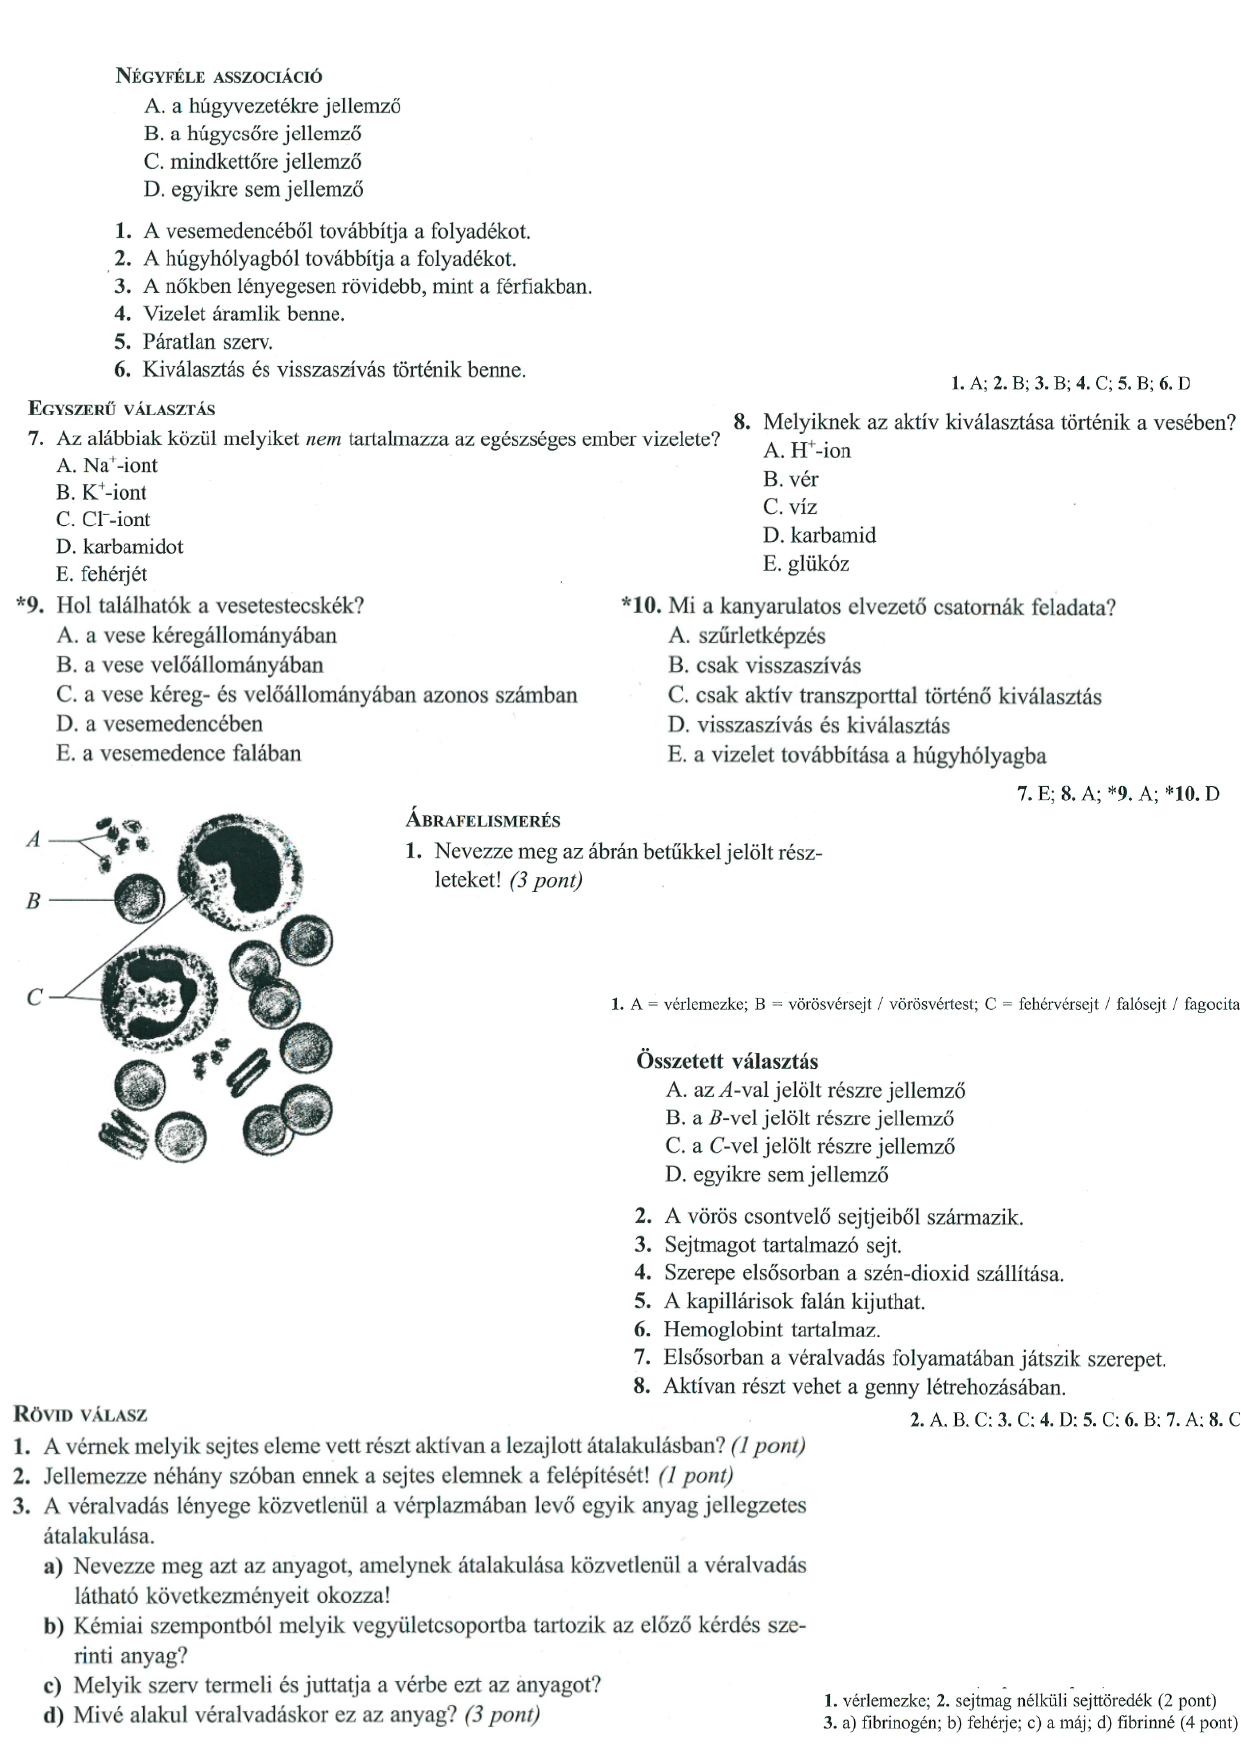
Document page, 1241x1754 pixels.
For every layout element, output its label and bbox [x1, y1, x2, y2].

picture [730, 408, 1241, 581]
picture [1014, 781, 1221, 804]
picture [402, 800, 829, 903]
picture [821, 1687, 1241, 1736]
picture [7, 1043, 1240, 1730]
picture [15, 795, 361, 1171]
picture [948, 372, 1190, 392]
picture [610, 992, 1240, 1015]
picture [14, 393, 1119, 773]
picture [103, 62, 597, 389]
